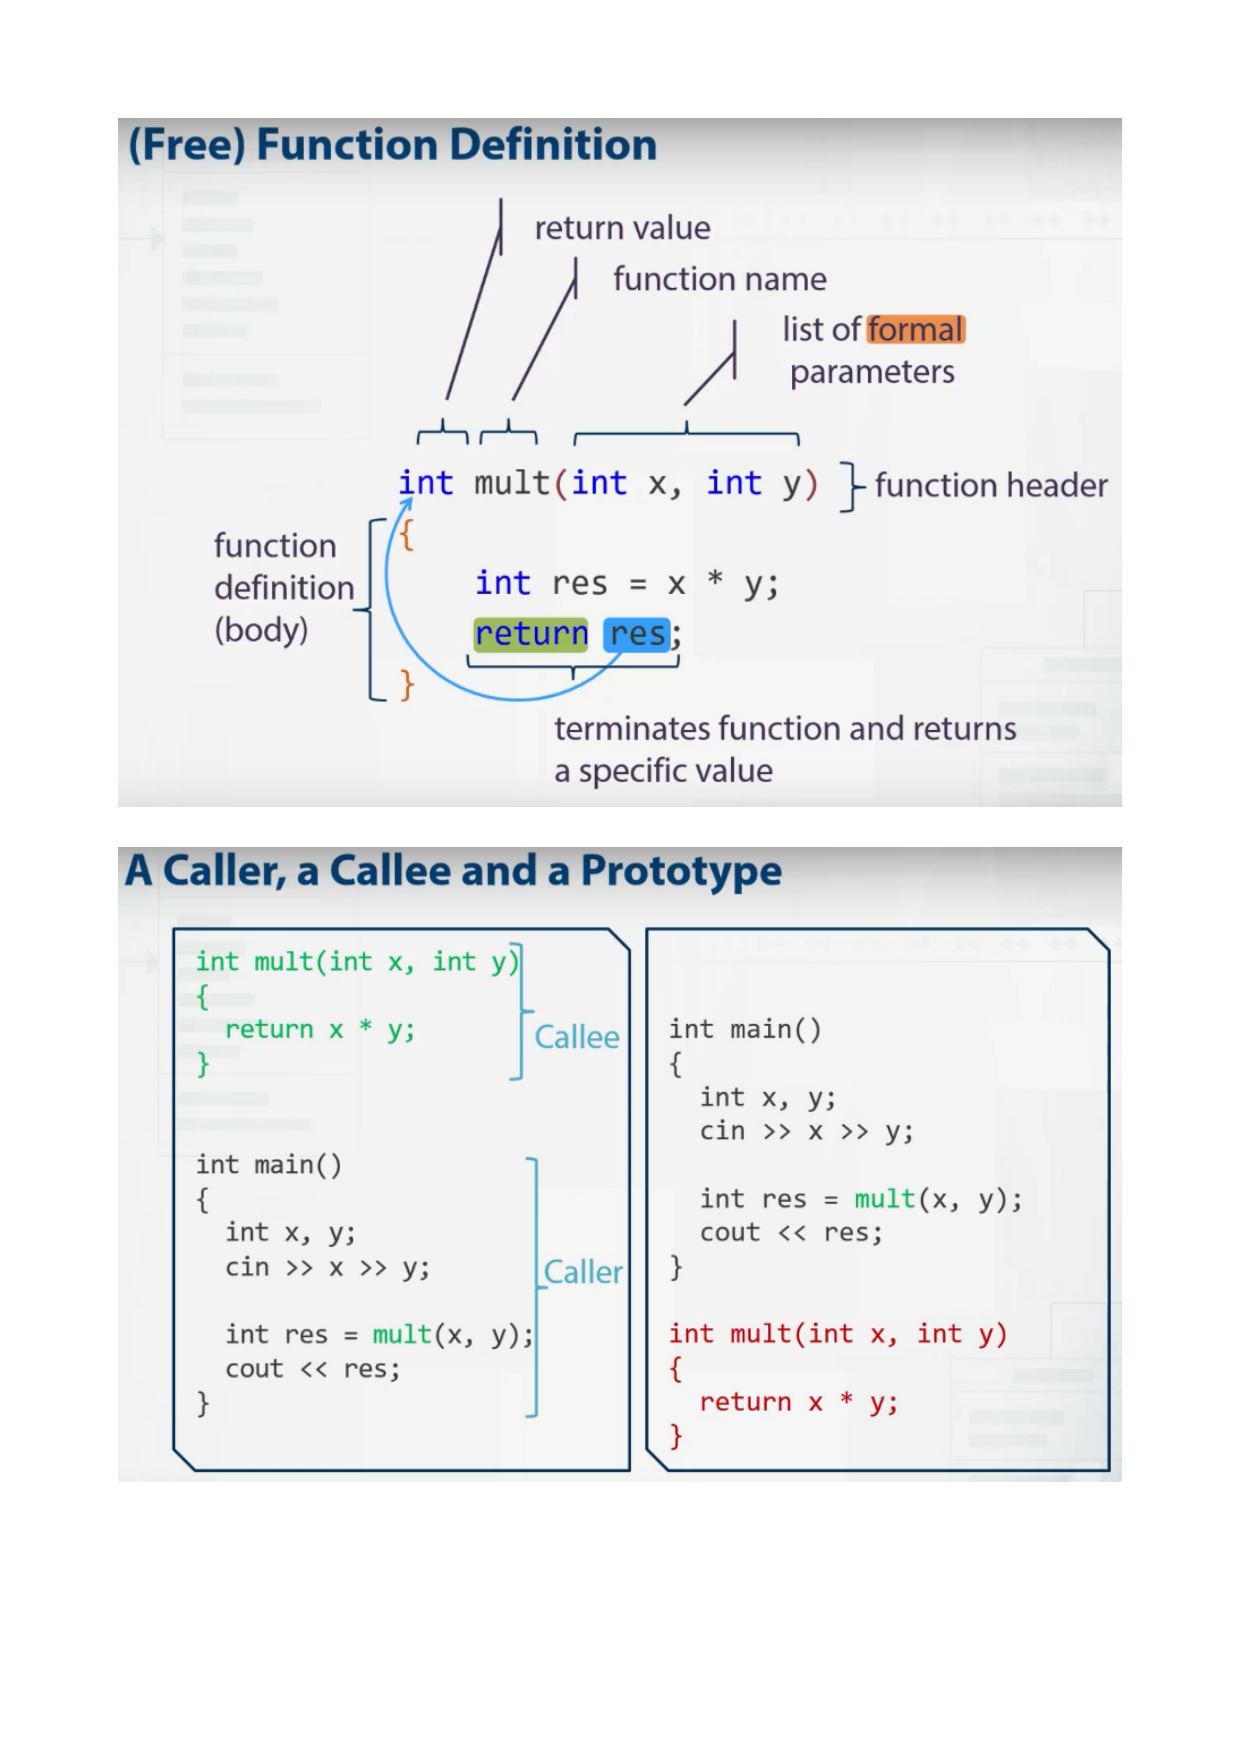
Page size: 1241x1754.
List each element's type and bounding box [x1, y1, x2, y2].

picture [118, 847, 1123, 1482]
picture [118, 118, 1123, 807]
